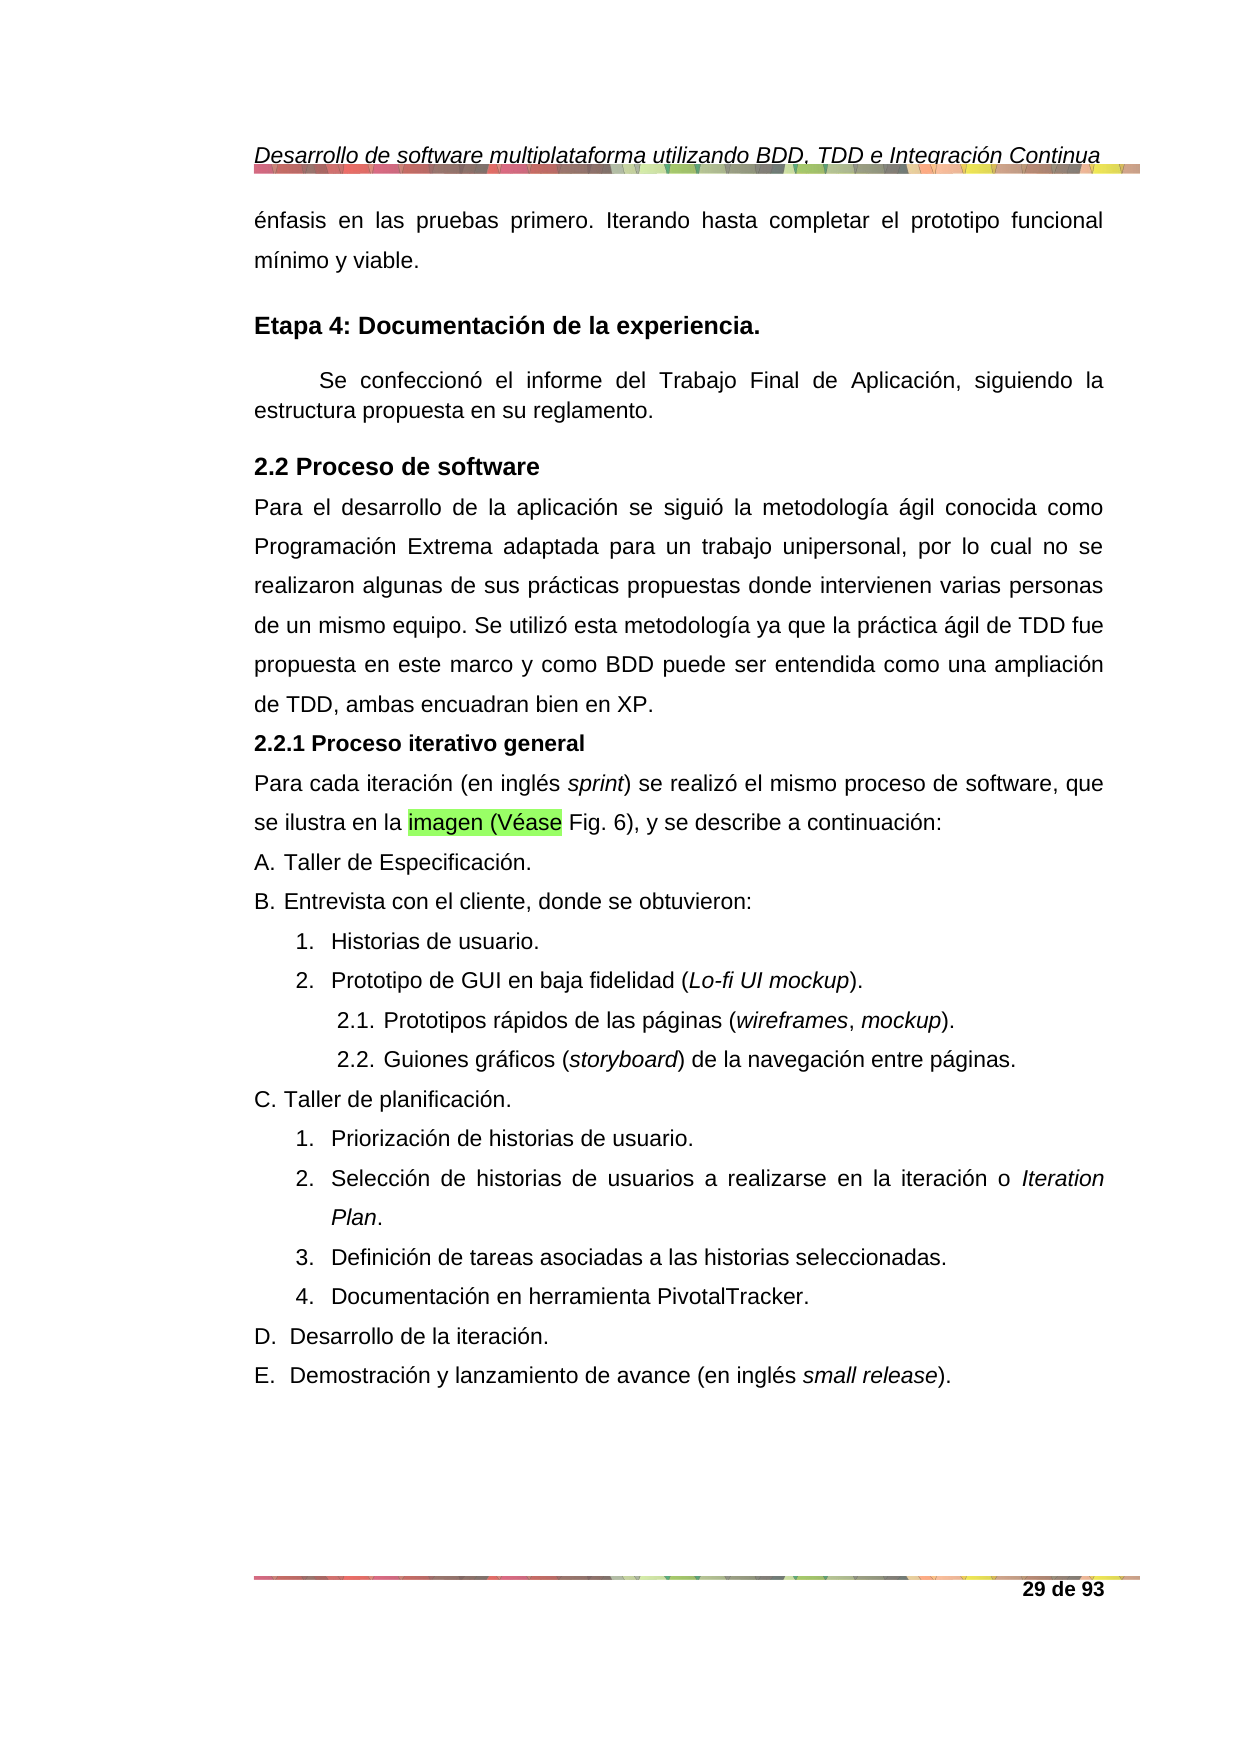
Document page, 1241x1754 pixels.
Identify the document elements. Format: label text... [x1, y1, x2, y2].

list Prototipos rápidos de las páginas (wireframes, mockup). [337, 1007, 1104, 1033]
subtitle 2.2 Proceso de software [254, 452, 1104, 481]
list Priorización de historias de usuario. [295, 1125, 1104, 1152]
text Para cada iteración (en inglés sprint) se realizó el mismo proceso de software, que se ilustra en la imagen (Véase Fig. 6), y se describe a continuación: [254, 770, 1104, 836]
text 2.2.1 Proceso iterativo general [254, 730, 1104, 757]
list Selección de historias de usuarios a realizarse en la iteración o Iteration Plan. [295, 1165, 1104, 1231]
list Entrevista con el cliente, donde se obtuvieron: [254, 888, 1104, 915]
text Para el desarrollo de la aplicación se siguió la metodología ágil conocida como Programación Extrema adaptada para un trabajo unipersonal, por lo cual no se realizaron algunas de sus prácticas propuestas donde intervienen varias personas de un mismo equipo. Se utilizó esta metodología ya que la práctica ágil de TDD fue propuesta en este marco y como BDD puede ser entendida como una ampliación de TDD, ambas encuadran bien en XP. [254, 493, 1104, 717]
text énfasis en las pruebas primero. Iterando hasta completar el prototipo funcional mínimo y viable. [254, 207, 1104, 273]
list Guiones gráficos (storyboard) de la navegación entre páginas. [337, 1046, 1104, 1073]
list Prototipo de GUI en baja fidelidad (Lo-fi UI mockup). [295, 967, 1104, 994]
list Historias de usuario. [295, 928, 1104, 954]
subtitle Etapa 4: Documentación de la experiencia. [254, 311, 1104, 340]
list Taller de planificación. [254, 1086, 1104, 1112]
list Desarrollo de la iteración. [254, 1323, 1104, 1349]
text Se confeccionó el informe del Trabajo Final de Aplicación, siguiendo la estructura propuesta en su reglamento. [254, 367, 1104, 423]
list Demostración y lanzamiento de avance (en inglés small release). [254, 1362, 1104, 1388]
list Documentación en herramienta PivotalTracker. [295, 1283, 1104, 1309]
list Taller de Especificación. [254, 849, 1104, 875]
list Definición de tareas asociadas a las historias seleccionadas. [295, 1244, 1104, 1270]
